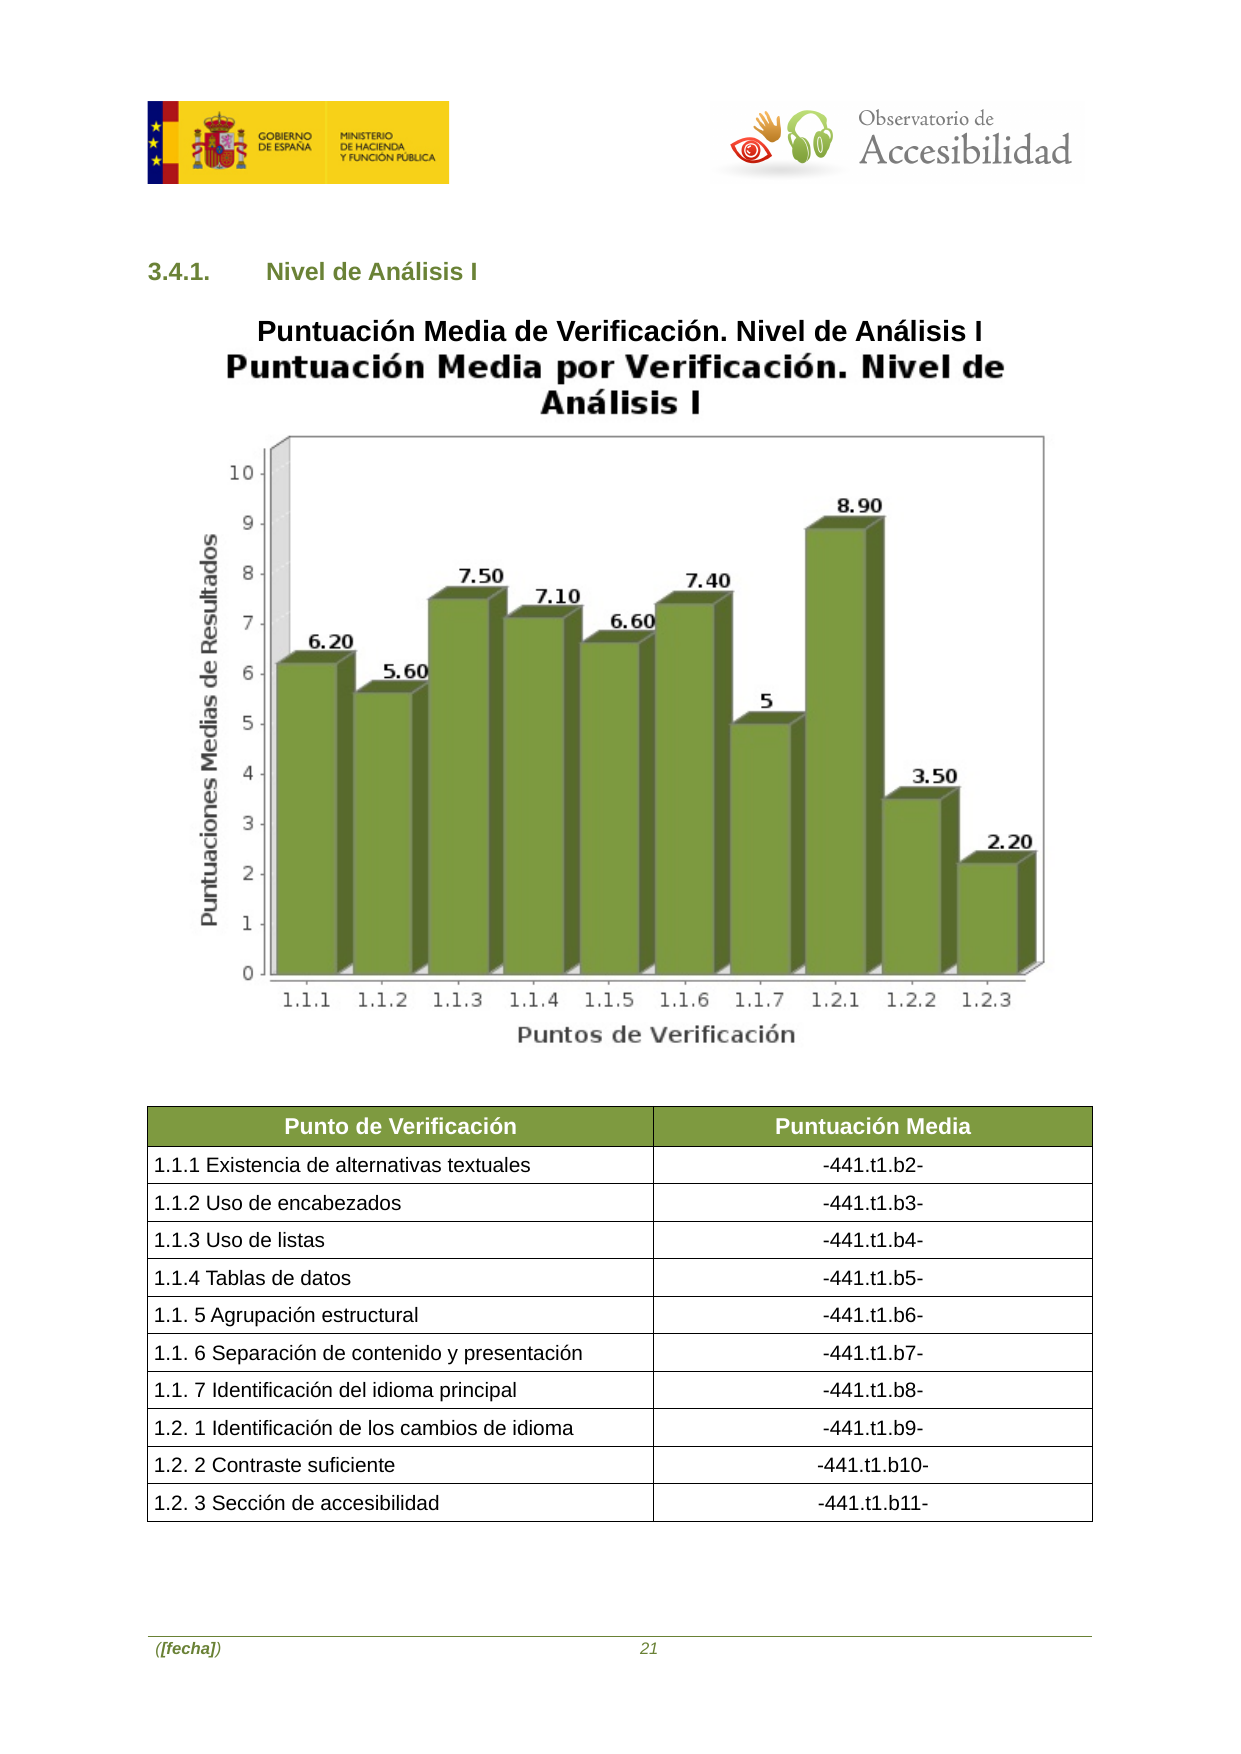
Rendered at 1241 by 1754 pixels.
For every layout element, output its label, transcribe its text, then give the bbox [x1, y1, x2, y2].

text Puntuación Media de Verificación. Nivel de Análisis I [148, 314, 1092, 347]
picture [710, 101, 1086, 184]
table_header Punto de Verificación [148, 1107, 653, 1146]
table_cell -441.t1.b3- [654, 1184, 1092, 1221]
table_cell 1.1.1 Existencia de alternativas textuales [148, 1147, 653, 1183]
table_cell 1.1. 6 Separación de contenido y presentación [148, 1334, 653, 1371]
table_cell 1.1.4 Tablas de datos [148, 1259, 653, 1296]
table_cell -441.t1.b9- [654, 1409, 1092, 1446]
table_cell -441.t1.b7- [654, 1334, 1092, 1371]
table_cell -441.t1.b5- [654, 1259, 1092, 1296]
picture [147, 101, 450, 184]
table_cell 1.2. 1 Identificación de los cambios de idioma [148, 1409, 653, 1446]
table_cell 1.1.3 Uso de listas [148, 1222, 653, 1258]
table_cell -441.t1.b8- [654, 1372, 1092, 1408]
picture [178, 347, 1062, 1057]
table_cell -441.t1.b4- [654, 1222, 1092, 1258]
table_cell 1.1. 7 Identificación del idioma principal [148, 1372, 653, 1408]
table_cell -441.t1.b10- [654, 1447, 1092, 1483]
table_header Puntuación Media [654, 1107, 1092, 1146]
table_cell -441.t1.b2- [654, 1147, 1092, 1183]
table_cell 1.1. 5 Agrupación estructural [148, 1297, 653, 1333]
table_cell 1.2. 3 Sección de accesibilidad [148, 1484, 653, 1521]
table_cell -441.t1.b11- [654, 1484, 1092, 1521]
table_cell 1.1.2 Uso de encabezados [148, 1184, 653, 1221]
table_cell 1.2. 2 Contraste suficiente [148, 1447, 653, 1483]
subtitle Nivel de Análisis I [148, 257, 1092, 286]
table_cell -441.t1.b6- [654, 1297, 1092, 1333]
